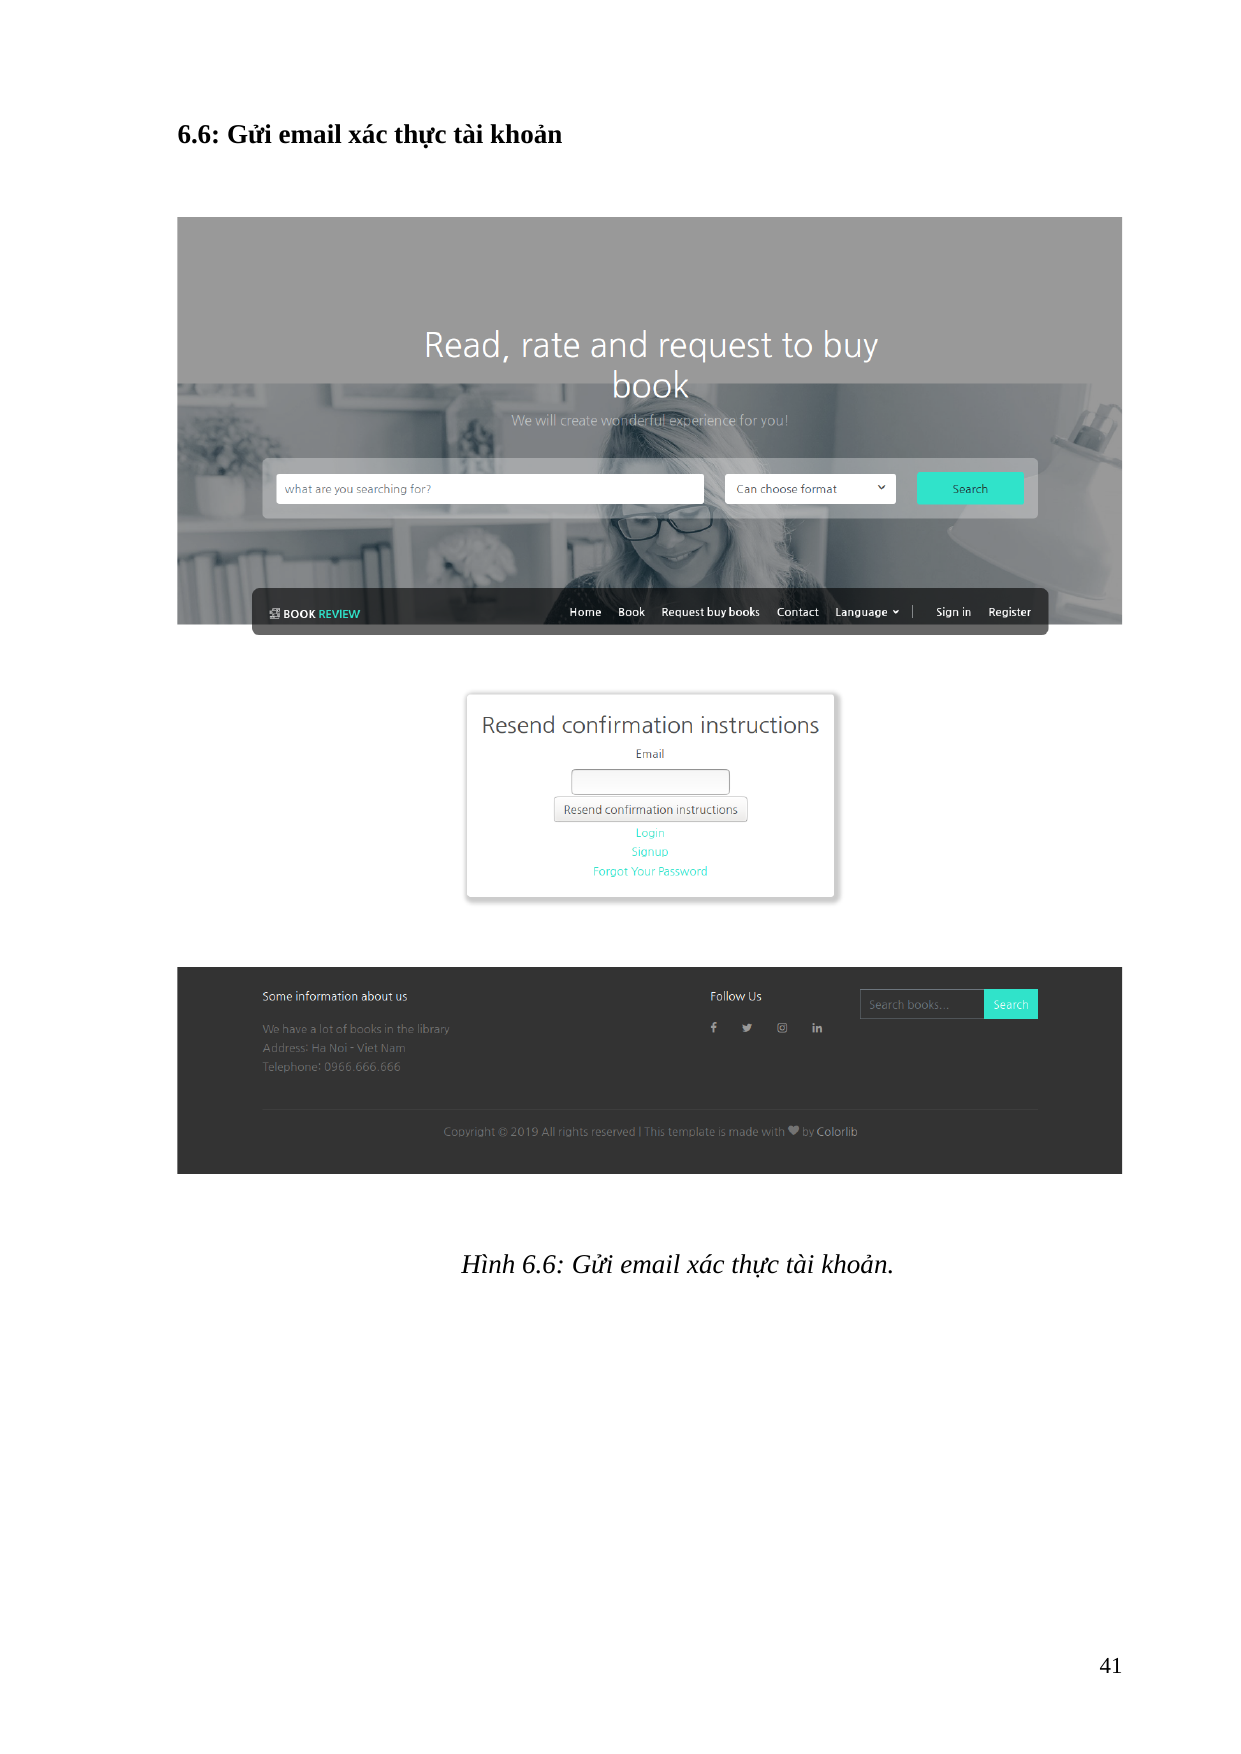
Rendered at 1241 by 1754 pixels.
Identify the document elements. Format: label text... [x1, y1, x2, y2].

subtitle 6.6: Gửi email xác thực tài khoản [177, 118, 1122, 149]
picture [177, 217, 1123, 1174]
text Hình 6.6: Gửi email xác thực tài khoản. [177, 1249, 461, 1280]
text Hình 6.6: Gửi email xác thực tài khoản. [894, 1249, 1122, 1280]
